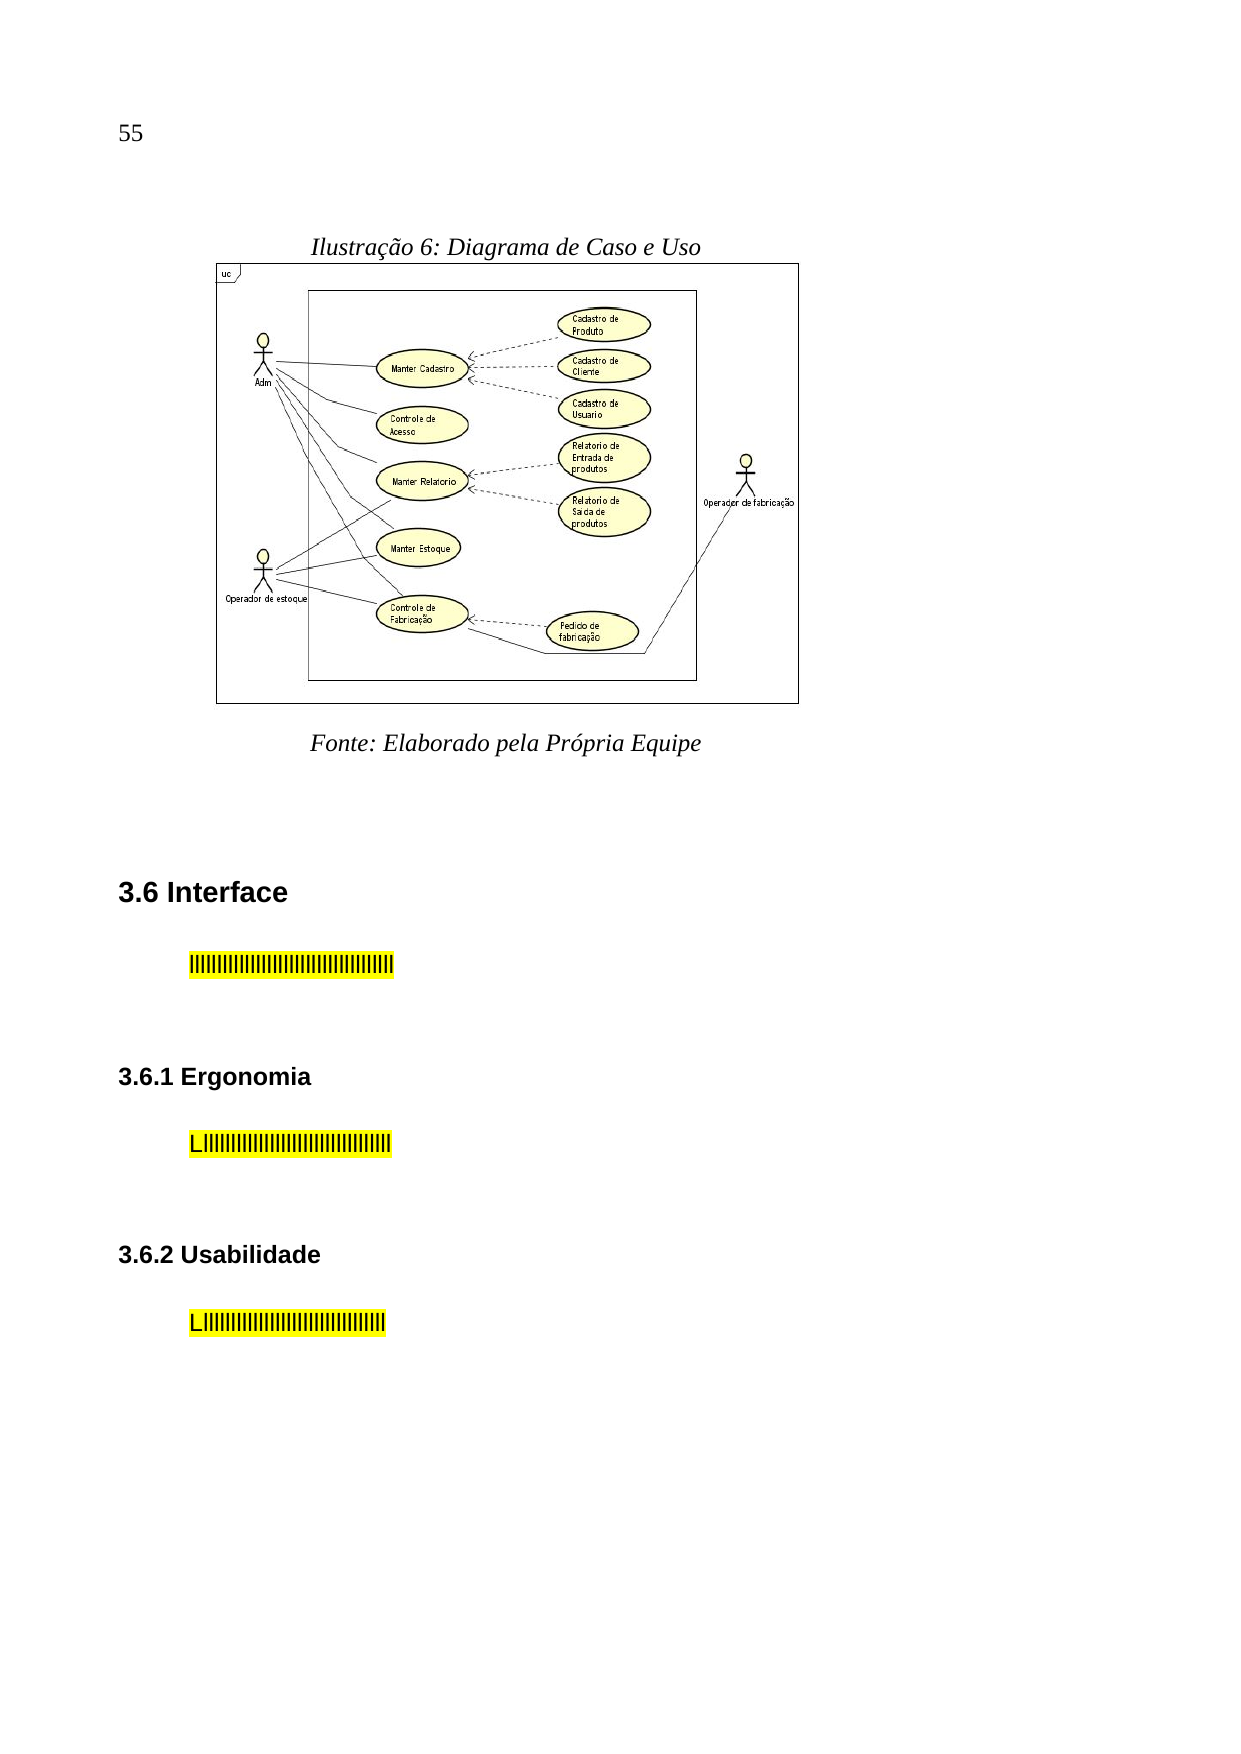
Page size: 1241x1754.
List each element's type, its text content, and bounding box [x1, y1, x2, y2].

text Llllllllllllllllllllllllllllllllll [118, 1308, 1063, 1337]
picture [213, 261, 801, 710]
text Ilustração 6: Diagrama de Caso e Uso [130, 232, 884, 709]
text lllllllllllllllllllllllllllllllllllll [118, 951, 1063, 979]
subtitle 3.6.2 Usabilidade [118, 1241, 1063, 1269]
subtitle 3.6 Interface [118, 875, 1063, 909]
text Fonte: Elaborado pela Própria Equipe [118, 728, 896, 757]
subtitle 3.6.1 Ergonomia [118, 1062, 1063, 1090]
text Lllllllllllllllllllllllllllllllllll [118, 1129, 1063, 1158]
